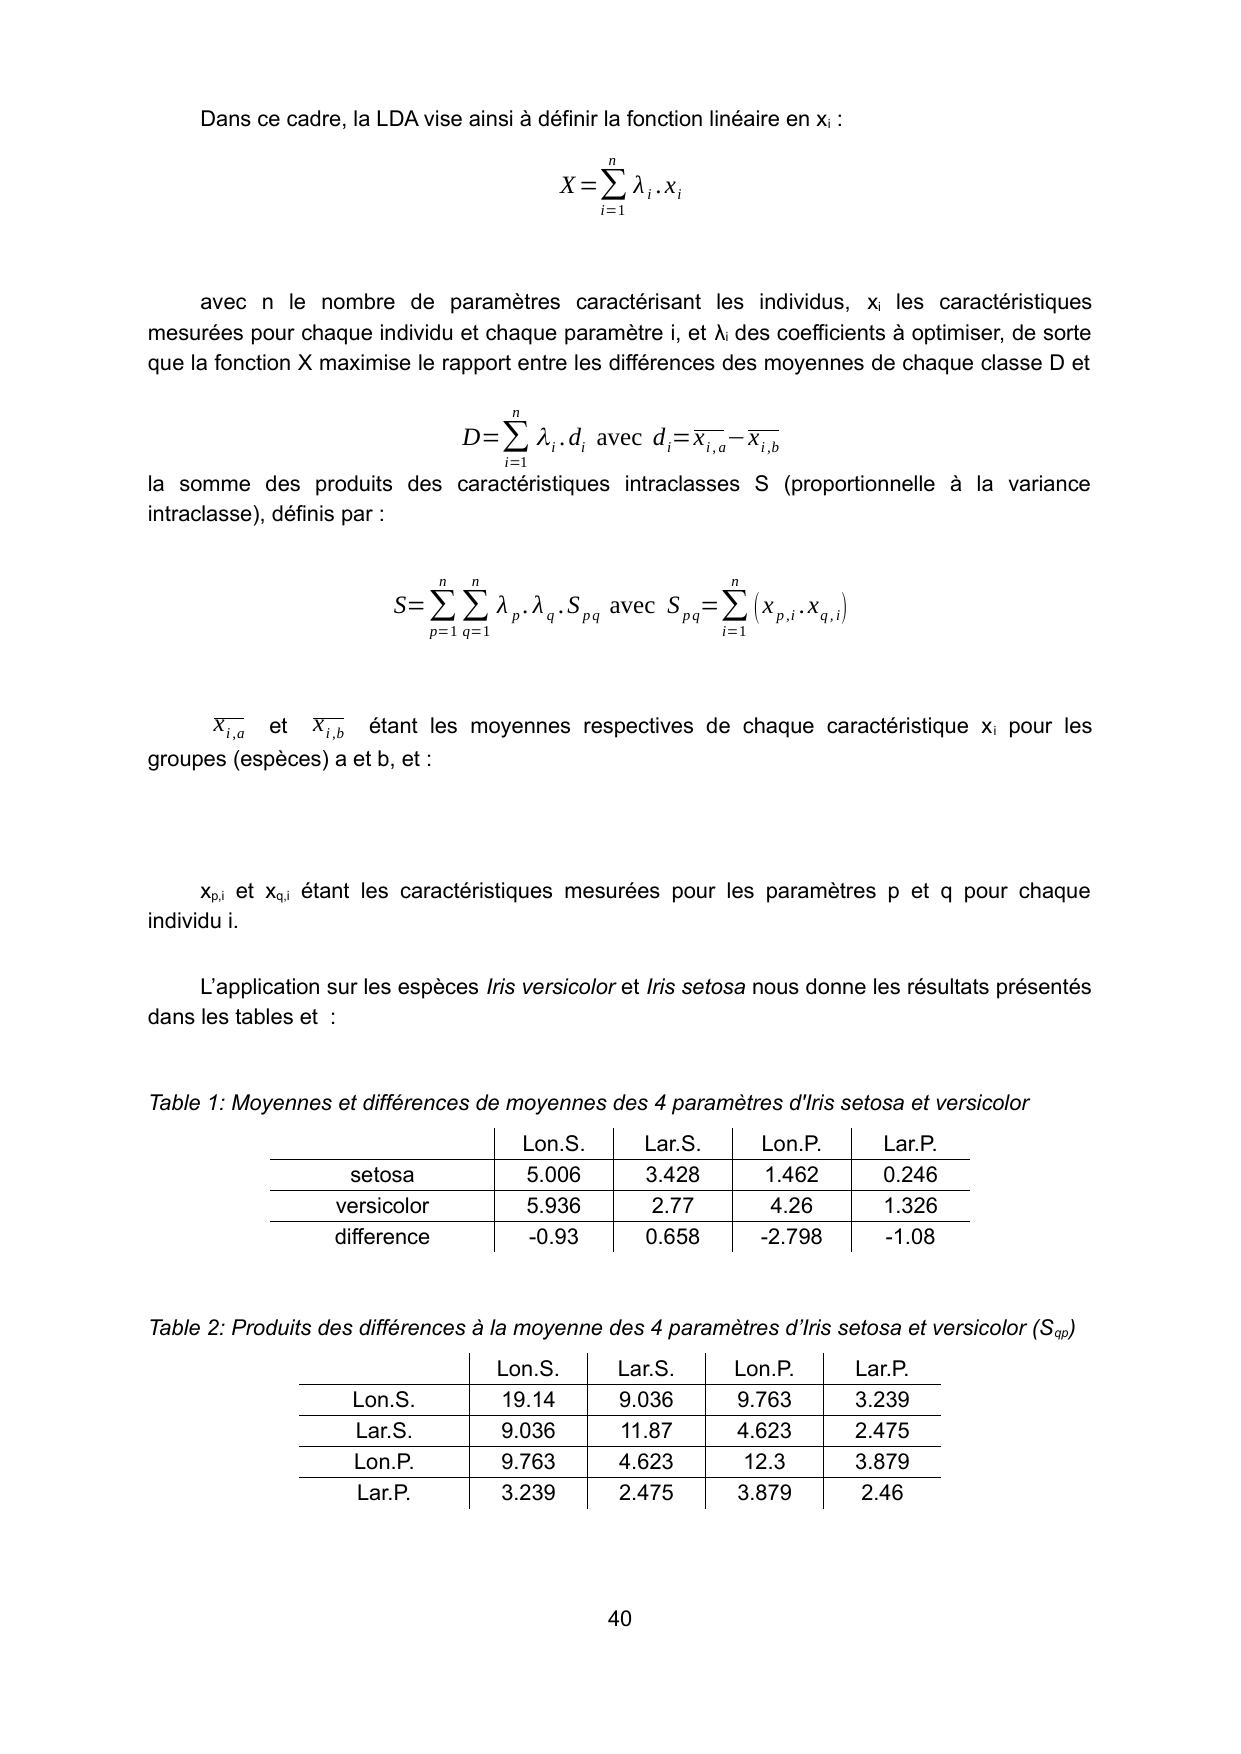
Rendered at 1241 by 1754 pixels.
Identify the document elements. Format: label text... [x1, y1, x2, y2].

table_header Lon.P. [706, 1353, 823, 1384]
table_cell Lar.S. [299, 1416, 469, 1446]
table_cell 3.879 [706, 1478, 823, 1508]
table_cell Lon.P. [299, 1447, 469, 1477]
table_cell 19.14 [470, 1385, 587, 1415]
table_header Lon.S. [495, 1128, 613, 1159]
table_cell 9.036 [588, 1385, 705, 1415]
table_header [270, 1128, 494, 1159]
table_cell 2.77 [614, 1191, 732, 1221]
table_header Lar.P. [824, 1353, 941, 1384]
table_cell 5.006 [495, 1160, 613, 1190]
table_header Lar.P. [852, 1128, 970, 1159]
table_cell 9.763 [706, 1385, 823, 1415]
table_cell versicolor [270, 1191, 494, 1221]
table_cell 11.87 [588, 1416, 705, 1446]
table_cell 4.26 [733, 1191, 851, 1221]
text Table 2: Produits des différences à la moyenne des 4 paramètres d’Iris setosa et versicolor (Sqp) [148, 1315, 1093, 1340]
table_cell -2.798 [733, 1222, 851, 1252]
text et étant les moyennes respectives de chaque caractéristique xi pour les groupes (espèces) a et b, et : [148, 710, 1093, 772]
table_cell 0.658 [614, 1222, 732, 1252]
table_cell 2.475 [588, 1478, 705, 1508]
table_cell 3.239 [824, 1385, 941, 1415]
table_cell Lon.S. [299, 1385, 469, 1415]
text Dans ce cadre, la LDA vise ainsi à définir la fonction linéaire en xi : [148, 106, 1093, 132]
table_header Lon.P. [733, 1128, 851, 1159]
table_cell 3.428 [614, 1160, 732, 1190]
table_cell 12.3 [706, 1447, 823, 1477]
table_cell 2.46 [824, 1478, 941, 1508]
table_cell 1.462 [733, 1160, 851, 1190]
text L’application sur les espèces Iris versicolor et Iris setosa nous donne les résultats présentés dans les tables et : [148, 974, 1093, 1029]
table_cell setosa [270, 1160, 494, 1190]
table_cell 4.623 [706, 1416, 823, 1446]
table_cell 3.239 [470, 1478, 587, 1508]
table_cell 2.475 [824, 1416, 941, 1446]
table_header [299, 1353, 469, 1384]
table_cell 3.879 [824, 1447, 941, 1477]
table_cell 9.763 [470, 1447, 587, 1477]
table_cell Lar.P. [299, 1478, 469, 1508]
table_header Lar.S. [588, 1353, 705, 1384]
table_cell 0.246 [852, 1160, 970, 1190]
table_cell -1.08 [852, 1222, 970, 1252]
table_cell 1.326 [852, 1191, 970, 1221]
table_cell -0.93 [495, 1222, 613, 1252]
table_cell 4.623 [588, 1447, 705, 1477]
table_cell 5.936 [495, 1191, 613, 1221]
table_header Lon.S. [470, 1353, 587, 1384]
text xp,i et xq,i étant les caractéristiques mesurées pour les paramètres p et q pour chaque individu i. [148, 878, 1093, 933]
text avec n le nombre de paramètres caractérisant les individus, xi les caractéristiques mesurées pour chaque individu et chaque paramètre i, et λi des coefficients à optimiser, de sorte que la fonction X maximise le rapport entre les différences des moyennes de chaque classe D et la somme des produits des caractéristiques intraclasses S (proportionnelle à la variance intraclasse), définis par : [148, 289, 1093, 526]
table_cell difference [270, 1222, 494, 1252]
table_cell 9.036 [470, 1416, 587, 1446]
table_header Lar.S. [614, 1128, 732, 1159]
text Table 1: Moyennes et différences de moyennes des 4 paramètres d'Iris setosa et versicolor [148, 1090, 1093, 1115]
